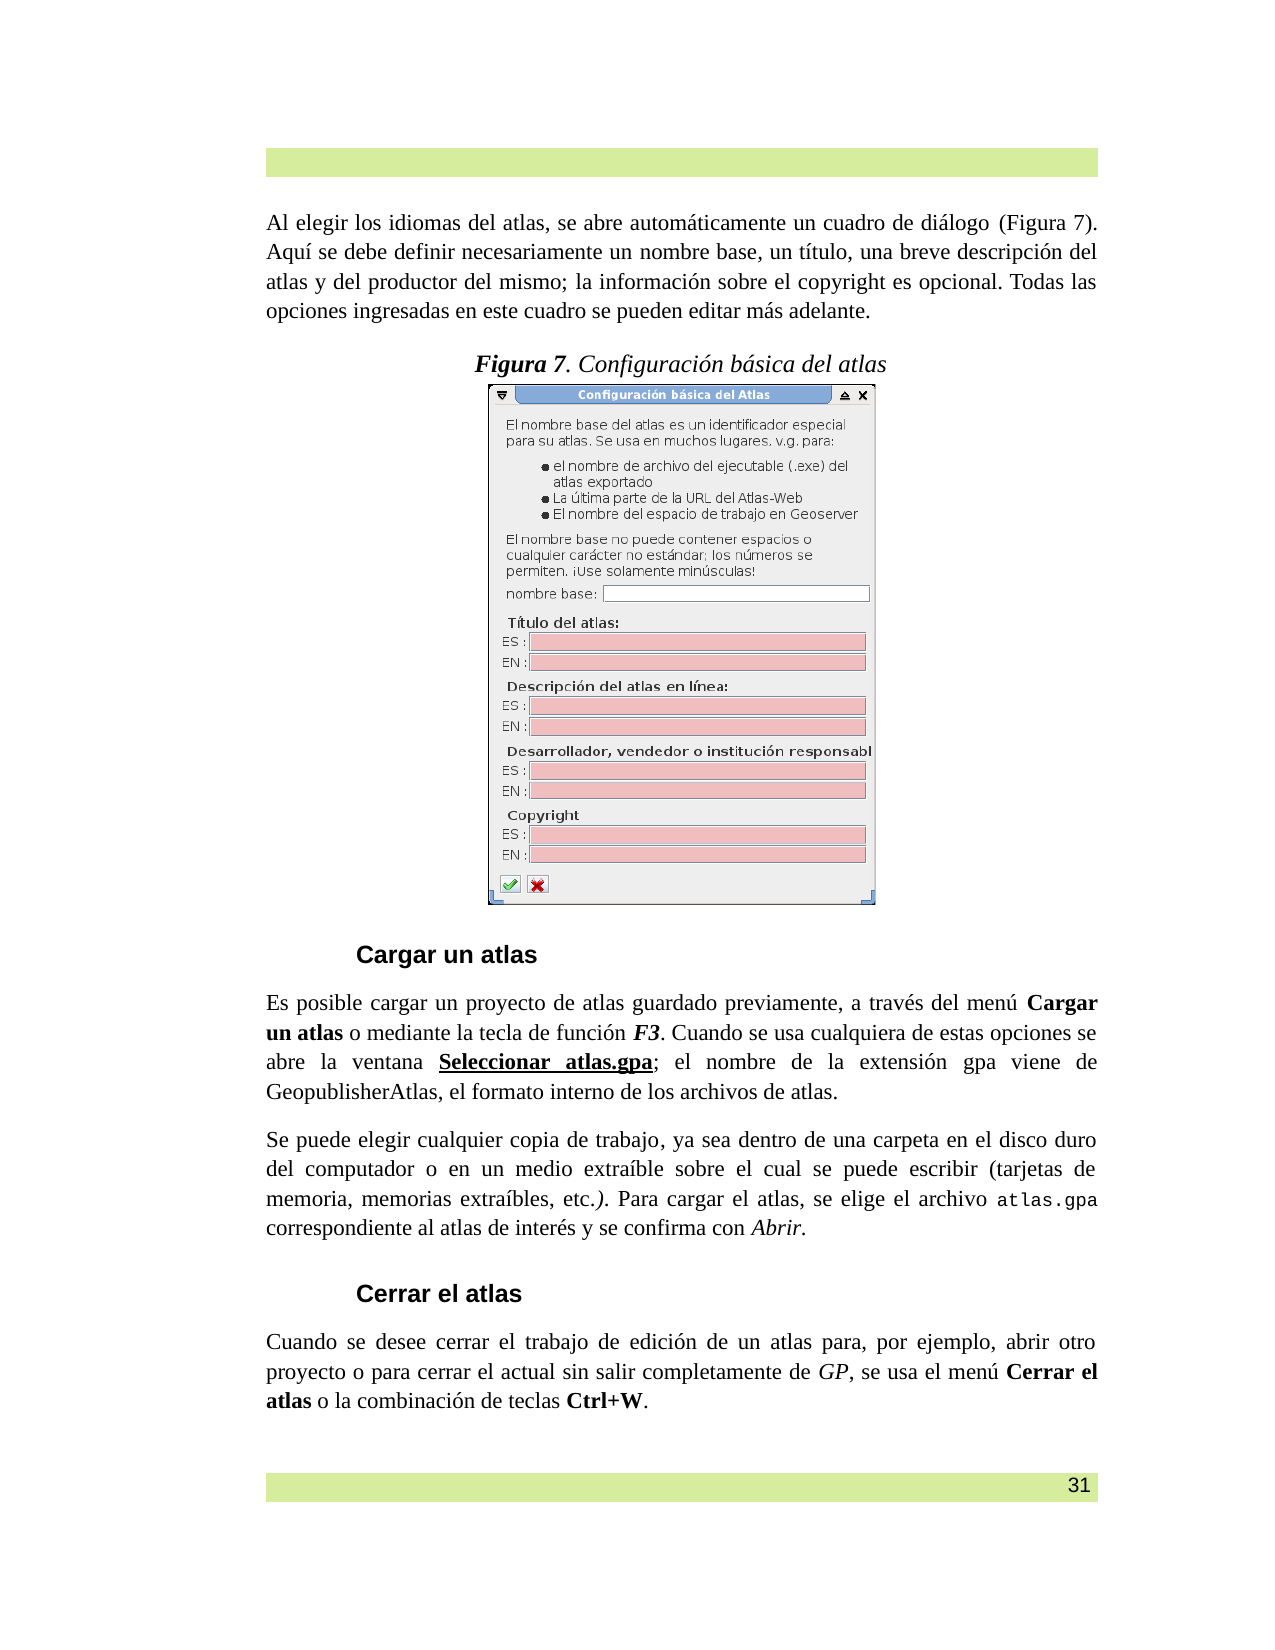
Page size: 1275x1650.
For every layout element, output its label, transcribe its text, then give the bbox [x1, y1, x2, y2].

subtitle Cerrar el atlas [266, 1279, 1098, 1308]
subtitle Cargar un atlas [266, 940, 1098, 969]
text Al elegir los idiomas del atlas, se abre automáticamente un cuadro de diálogo (Figura 7). Aquí se debe definir necesariamente un nombre base, un título, una breve descripción del atlas y del productor del mismo; la información sobre el copyright es opcional. Todas las opciones ingresadas en este cuadro se pueden editar más adelante. [266, 207, 1098, 324]
picture [488, 384, 876, 905]
text Es posible cargar un proyecto de atlas guardado previamente, a través del menú Cargar un atlas o mediante la tecla de función F3. Cuando se usa cualquiera de estas opciones se abre la ventana Seleccionar atlas.gpa; el nombre de la extensión gpa viene de GeopublisherAtlas, el formato interno de los archivos de atlas. [266, 987, 1098, 1105]
text Figura 7. Configuración básica del atlas [266, 349, 1098, 378]
text Se puede elegir cualquier copia de trabajo, ya sea dentro de una carpeta en el disco duro del computador o en un medio extraíble sobre el cual se puede escribir (tarjetas de memoria, memorias extraíbles, etc.). Para cargar el atlas, se elige el archivo atlas.gpa correspondiente al atlas de interés y se confirma con Abrir. [266, 1123, 1098, 1241]
text Cuando se desee cerrar el trabajo de edición de un atlas para, por ejemplo, abrir otro proyecto o para cerrar el actual sin salir completamente de GP, se usa el menú Cerrar el atlas o la combinación de teclas Ctrl+W. [266, 1326, 1098, 1414]
